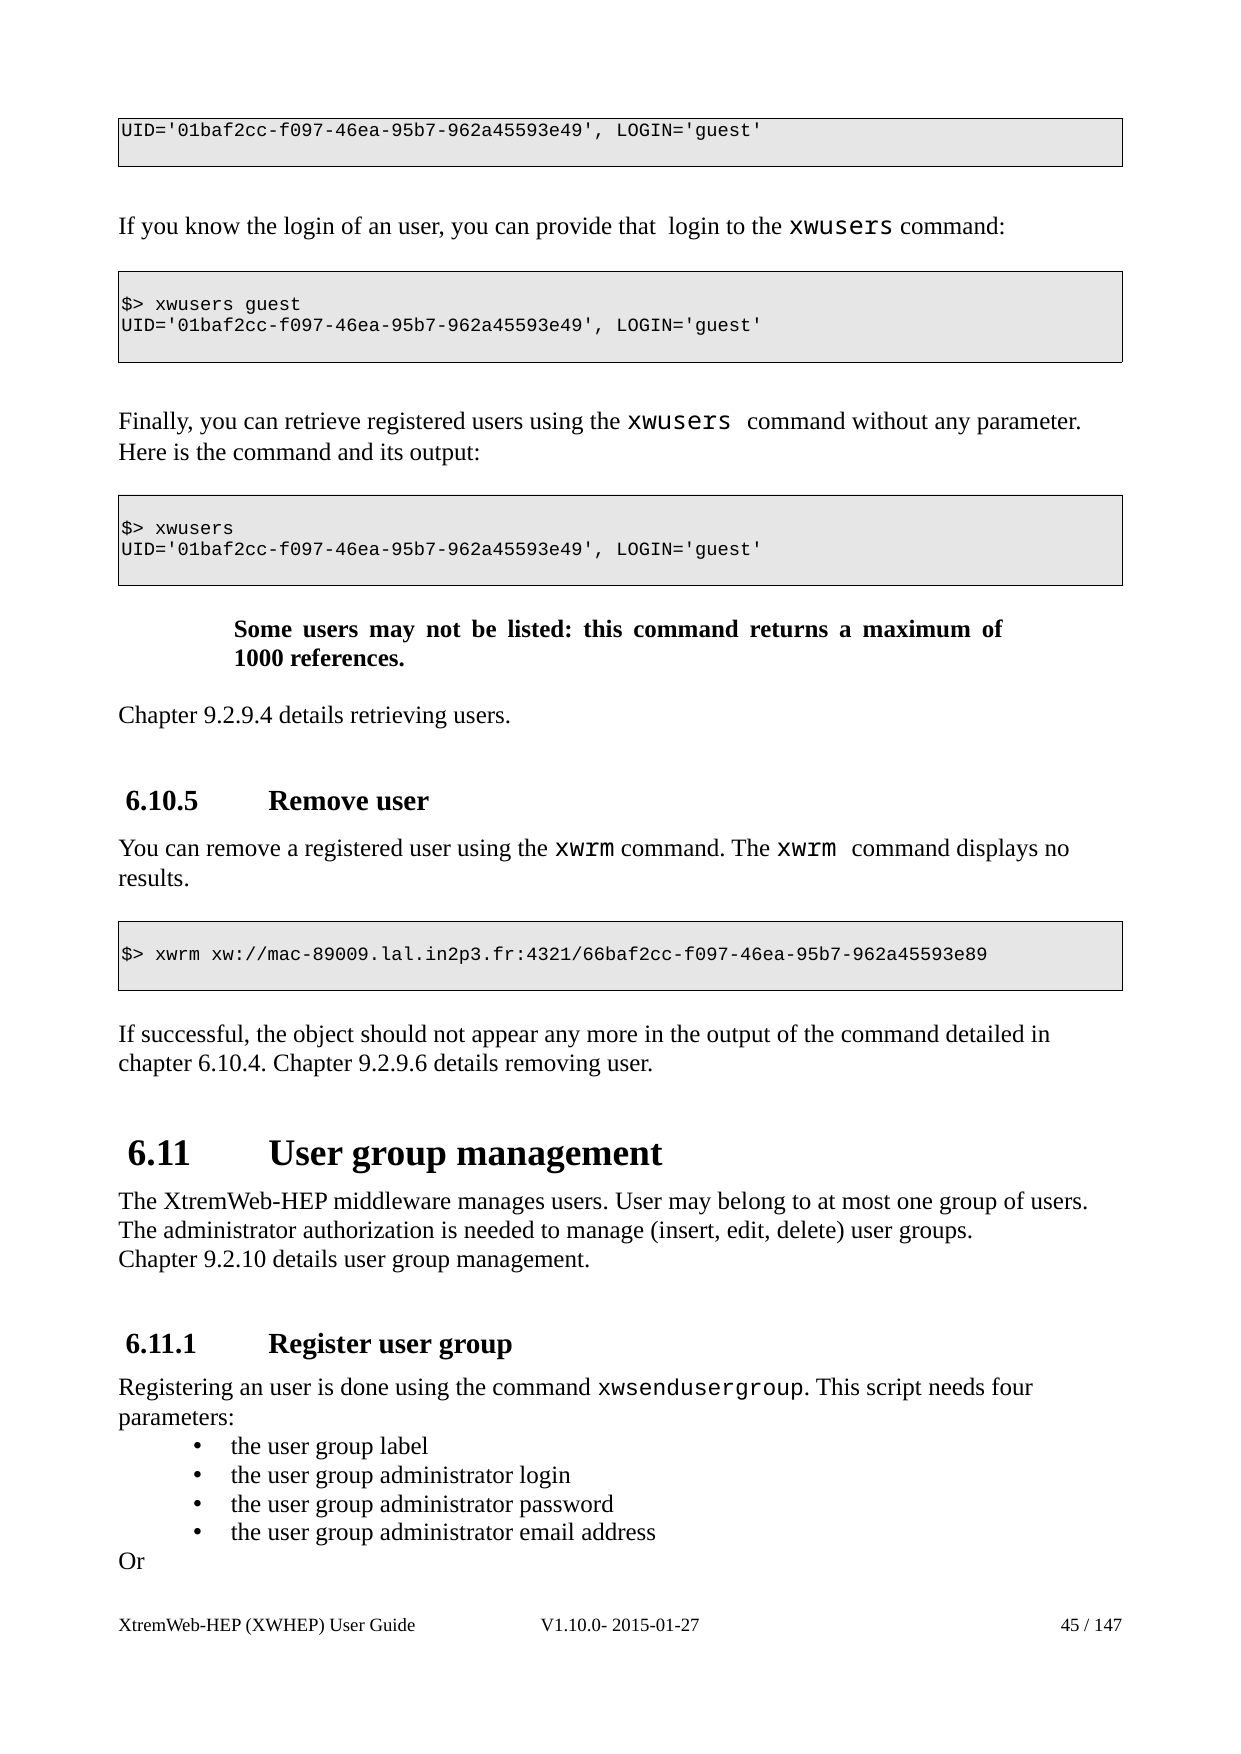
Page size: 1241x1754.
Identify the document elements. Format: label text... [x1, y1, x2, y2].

list the user group administrator email address [193, 1517, 1122, 1546]
text UID='01baf2cc-f097-46ea-95b7-962a45593e49', LOGIN='guest' [119, 119, 1122, 139]
text $> xwusers [119, 516, 1122, 537]
text Some users may not be listed: this command returns a maximum of 1000 references. [233, 614, 1004, 672]
text Or [118, 1546, 1122, 1575]
text $> xwusers guest [119, 292, 1122, 313]
text Chapter 9.2.9.4 details retrieving users. [118, 701, 1122, 729]
list the user group label [193, 1431, 1122, 1460]
text $> xwrm xw://mac-89009.lal.in2p3.fr:4321/66baf2cc-f097-46ea-95b7-962a45593e89 [119, 942, 1122, 963]
text Finally, you can retrieve registered users using the xwusers command without any parameter. Here is the command and its output: [118, 403, 1122, 466]
subtitle Remove user [118, 783, 1122, 817]
list the user group administrator login [193, 1460, 1122, 1489]
text Registering an user is done using the command xwsendusergroup. This script needs four parameters: [118, 1372, 1122, 1431]
text UID='01baf2cc-f097-46ea-95b7-962a45593e49', LOGIN='guest' [119, 537, 1122, 558]
text If you know the login of an user, you can provide that login to the xwusers command: [118, 208, 1122, 242]
text UID='01baf2cc-f097-46ea-95b7-962a45593e49', LOGIN='guest' [119, 313, 1122, 334]
text You can remove a registered user using the xwrm command. The xwrm command displays no results. [118, 829, 1122, 892]
list the user group administrator password [193, 1489, 1122, 1517]
text If successful, the object should not appear any more in the output of the command detailed in chapter 6.10.4. Chapter 9.2.9.6 details removing user. [118, 1019, 1122, 1077]
subtitle Register user group [118, 1326, 1122, 1360]
subtitle User group management [118, 1131, 1122, 1174]
text The XtremWeb-HEP middleware manages users. User may belong to at most one group of users. The administrator authorization is needed to manage (insert, edit, delete) user groups. Chapter 9.2.10 details user group management. [118, 1186, 1122, 1272]
